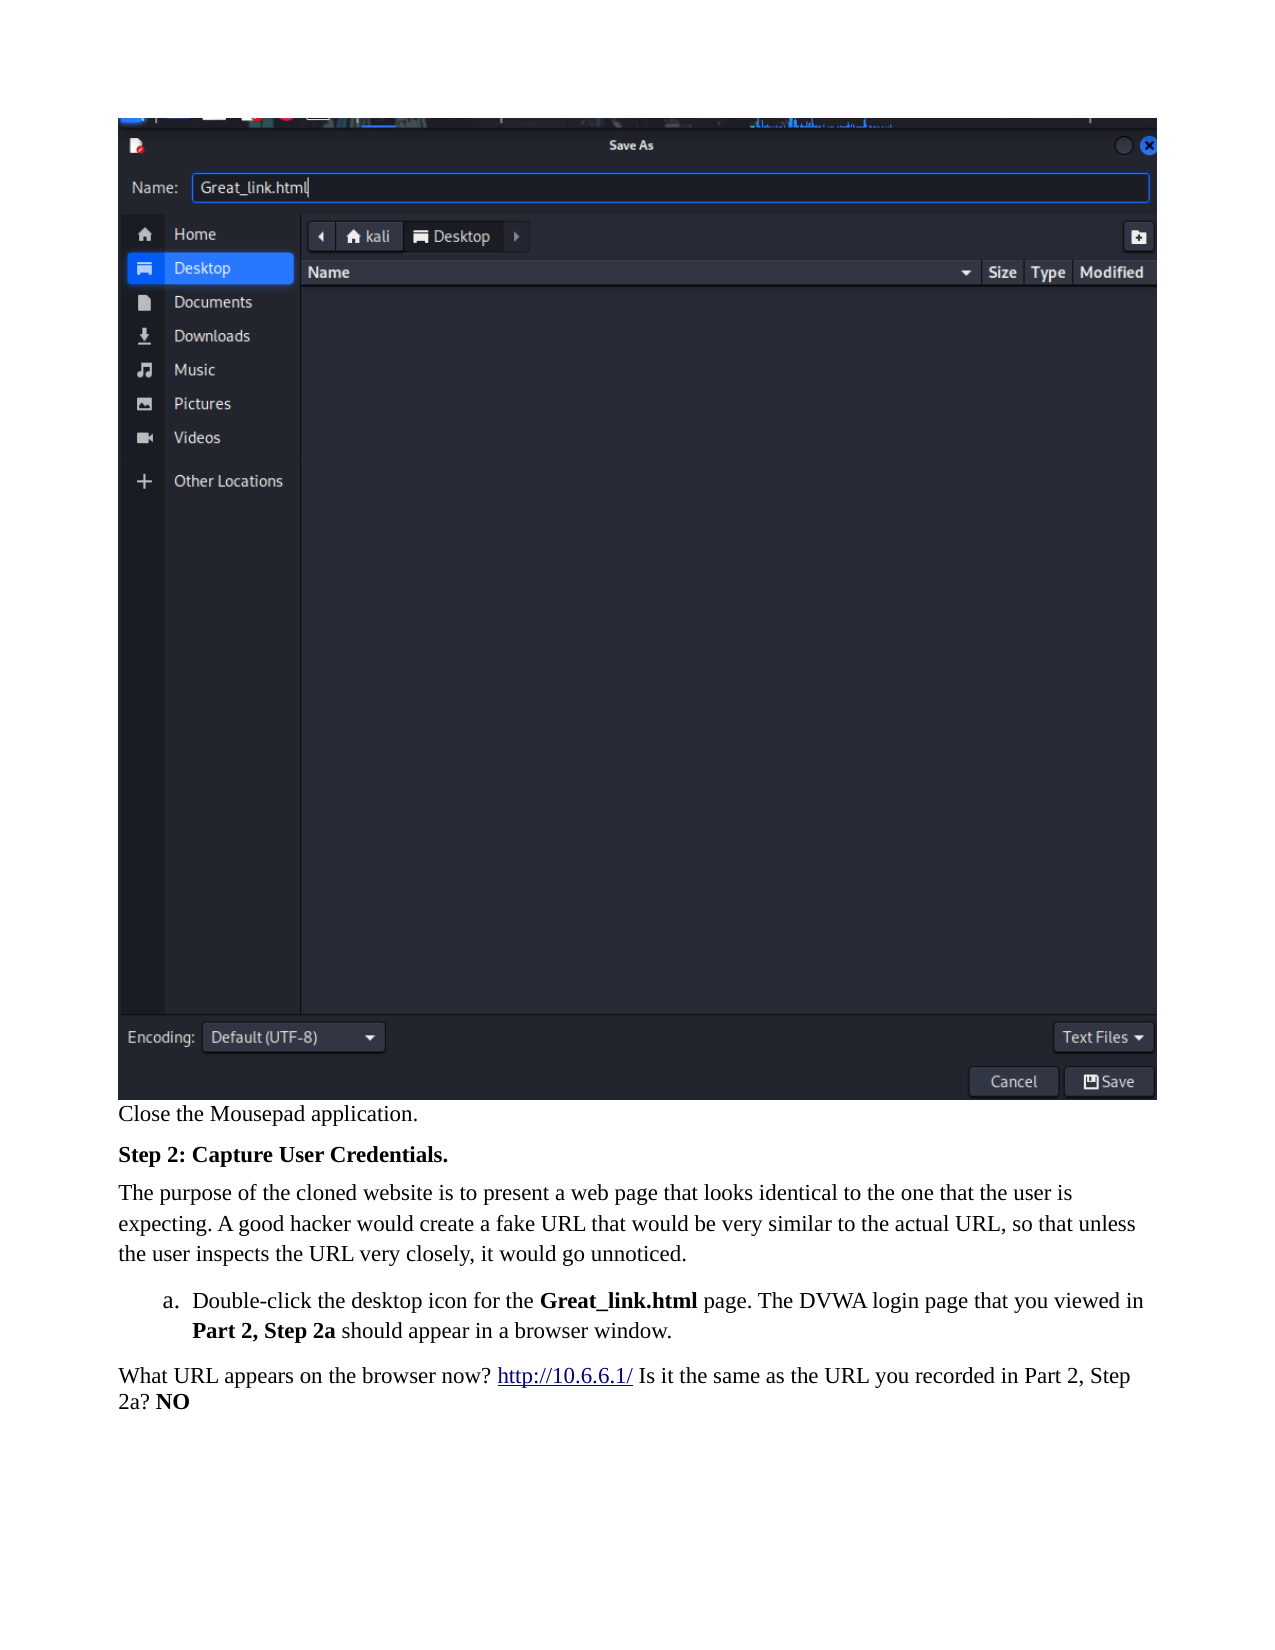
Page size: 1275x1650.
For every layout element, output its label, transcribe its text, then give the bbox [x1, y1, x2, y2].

picture [118, 118, 1157, 1100]
text What URL appears on the browser now? http://10.6.6.1/ Is it the same as the URL you recorded in Part 2, Step 2a? NO [118, 1362, 1157, 1415]
subtitle Step 2: Capture User Credentials. [118, 1141, 1157, 1167]
text The purpose of the cloned website is to present a web page that looks identical to the one that the user is expecting. A good hacker would create a fake URL that would be very similar to the actual URL, so that unless the user inspects the URL very closely, it would go unnoticed. [118, 1179, 1157, 1266]
text Close the Mousepad application. [118, 1100, 1157, 1126]
list Double-click the desktop icon for the Great_link.html page. The DVWA login page that you viewed in Part 2, Step 2a should appear in a browser window. [162, 1285, 1157, 1344]
